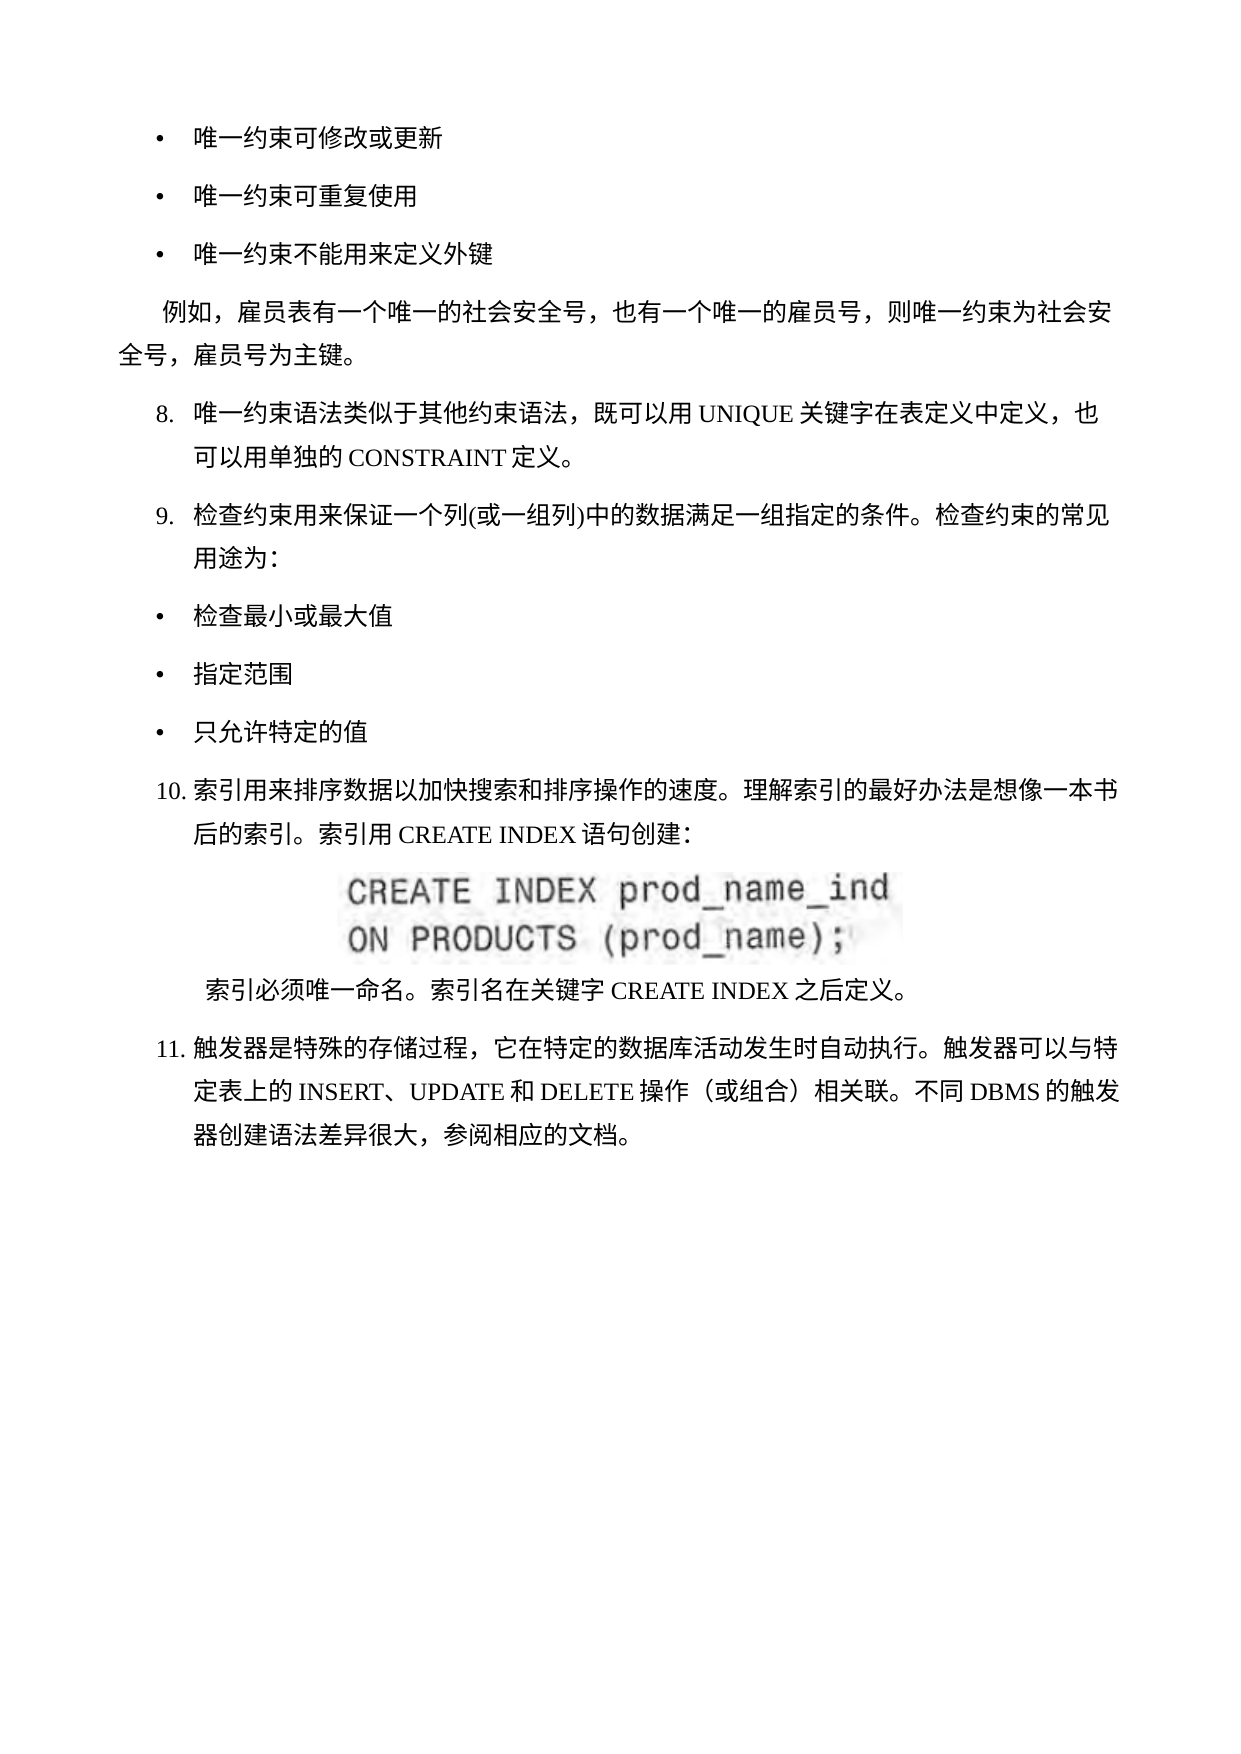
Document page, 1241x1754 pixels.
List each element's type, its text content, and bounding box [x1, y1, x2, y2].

list 唯一约束可修改或更新 [156, 118, 1122, 154]
list 唯一约束不能用来定义外键 [156, 234, 1122, 270]
list 唯一约束可重复使用 [156, 176, 1122, 212]
list 索引用来排序数据以加快搜索和排序操作的速度。理解索引的最好办法是想像一本书后的索引。索引用CREATE INDEX语句创建： [156, 771, 1122, 850]
list 只允许特定的值 [156, 713, 1122, 749]
list 指定范围 [156, 654, 1122, 691]
list 触发器是特殊的存储过程，它在特定的数据库活动发生时自动执行。触发器可以与特定表上的INSERT、UPDATE和DELETE操作（或组合）相关联。不同DBMS的触发器创建语法差异很大，参阅相应的文档。 [156, 1028, 1122, 1151]
list 检查最小或最大值 [156, 597, 1122, 633]
text 例如，雇员表有一个唯一的社会安全号，也有一个唯一的雇员号，则唯一约束为社会安全号，雇员号为主键。 [118, 292, 1122, 372]
list 检查约束用来保证一个列(或一组列)中的数据满足一组指定的条件。检查约束的常见用途为： [156, 495, 1122, 575]
picture [337, 872, 903, 965]
text 索引必须唯一命名。索引名在关键字CREATE INDEX之后定义。 [118, 970, 1122, 1006]
list 唯一约束语法类似于其他约束语法，既可以用UNIQUE关键字在表定义中定义，也可以用单独的CONSTRAINT定义。 [156, 394, 1122, 473]
